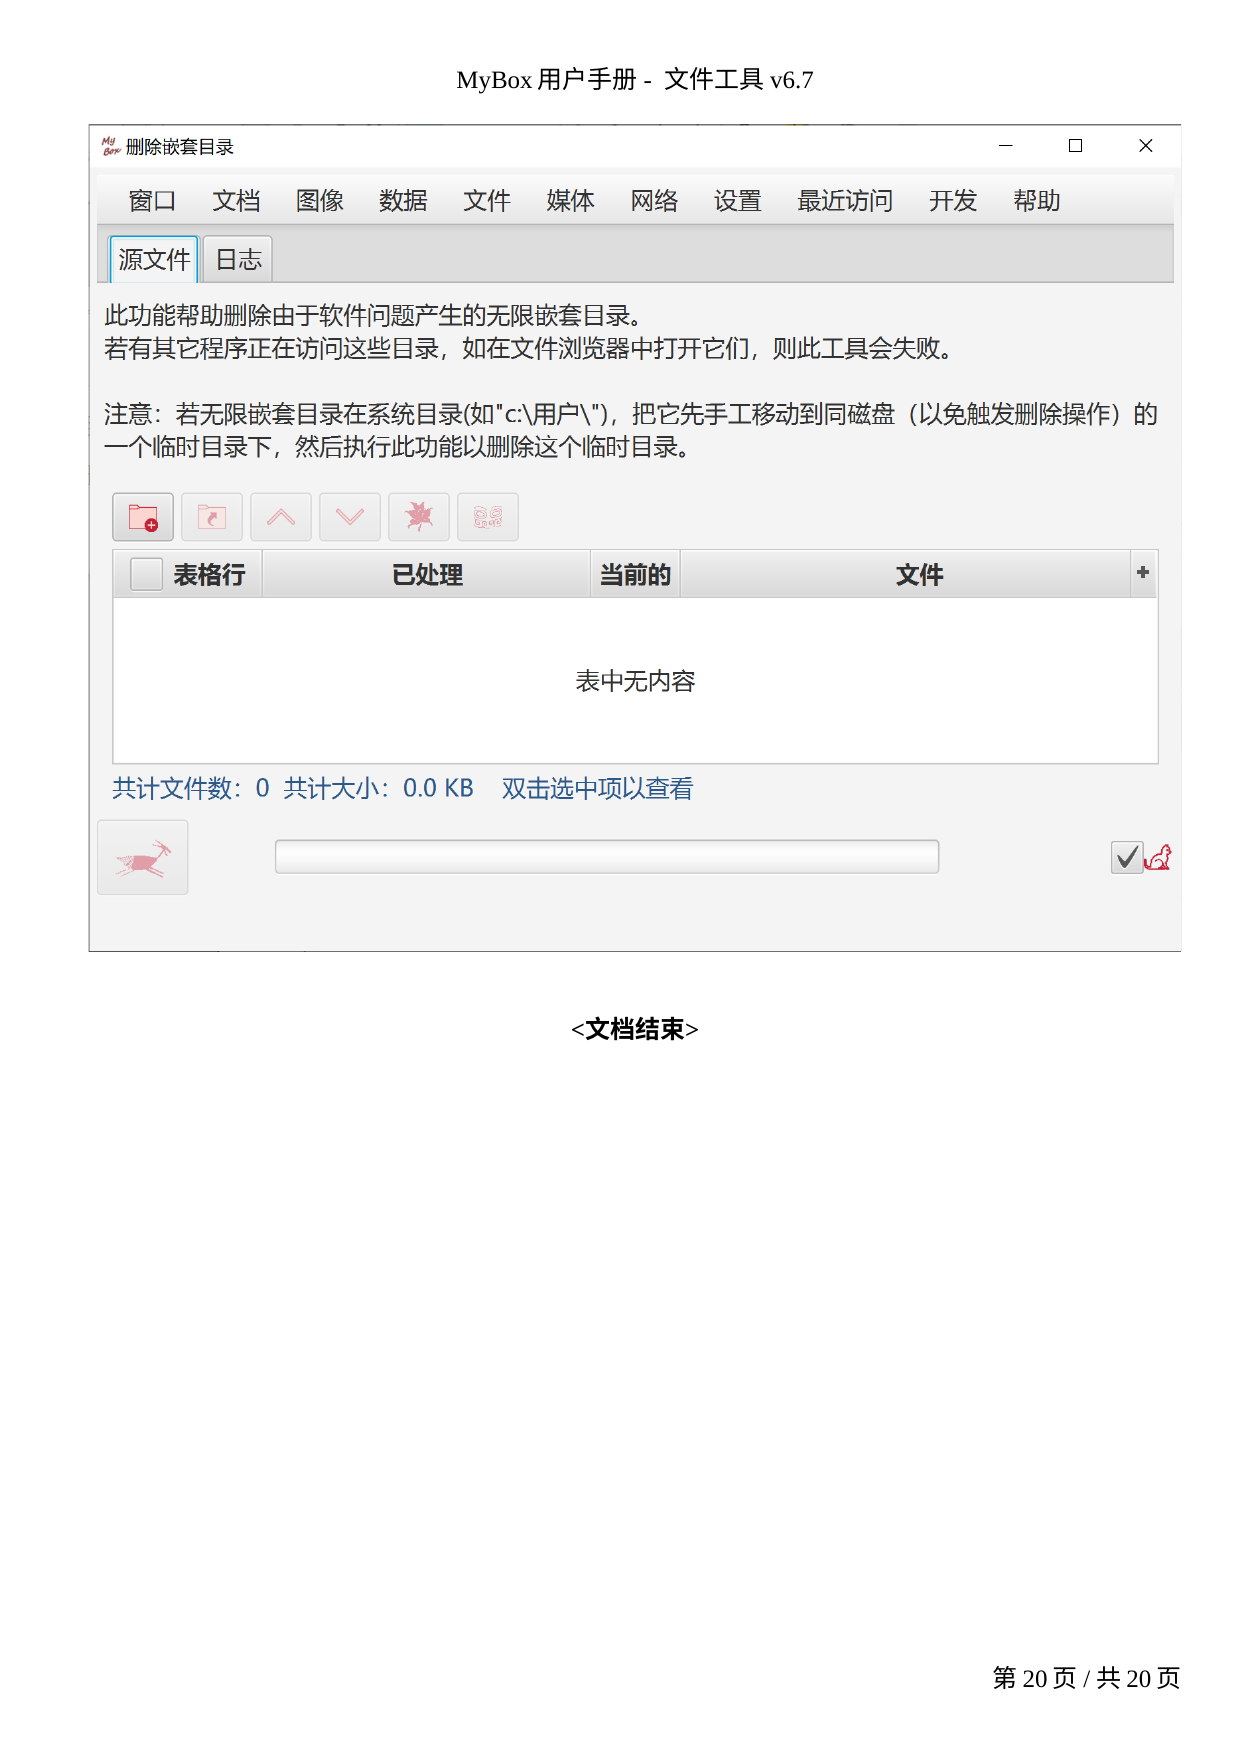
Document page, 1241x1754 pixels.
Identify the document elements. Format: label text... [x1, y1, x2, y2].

text <文档结束> [88, 1009, 1181, 1045]
picture [88, 124, 1182, 952]
